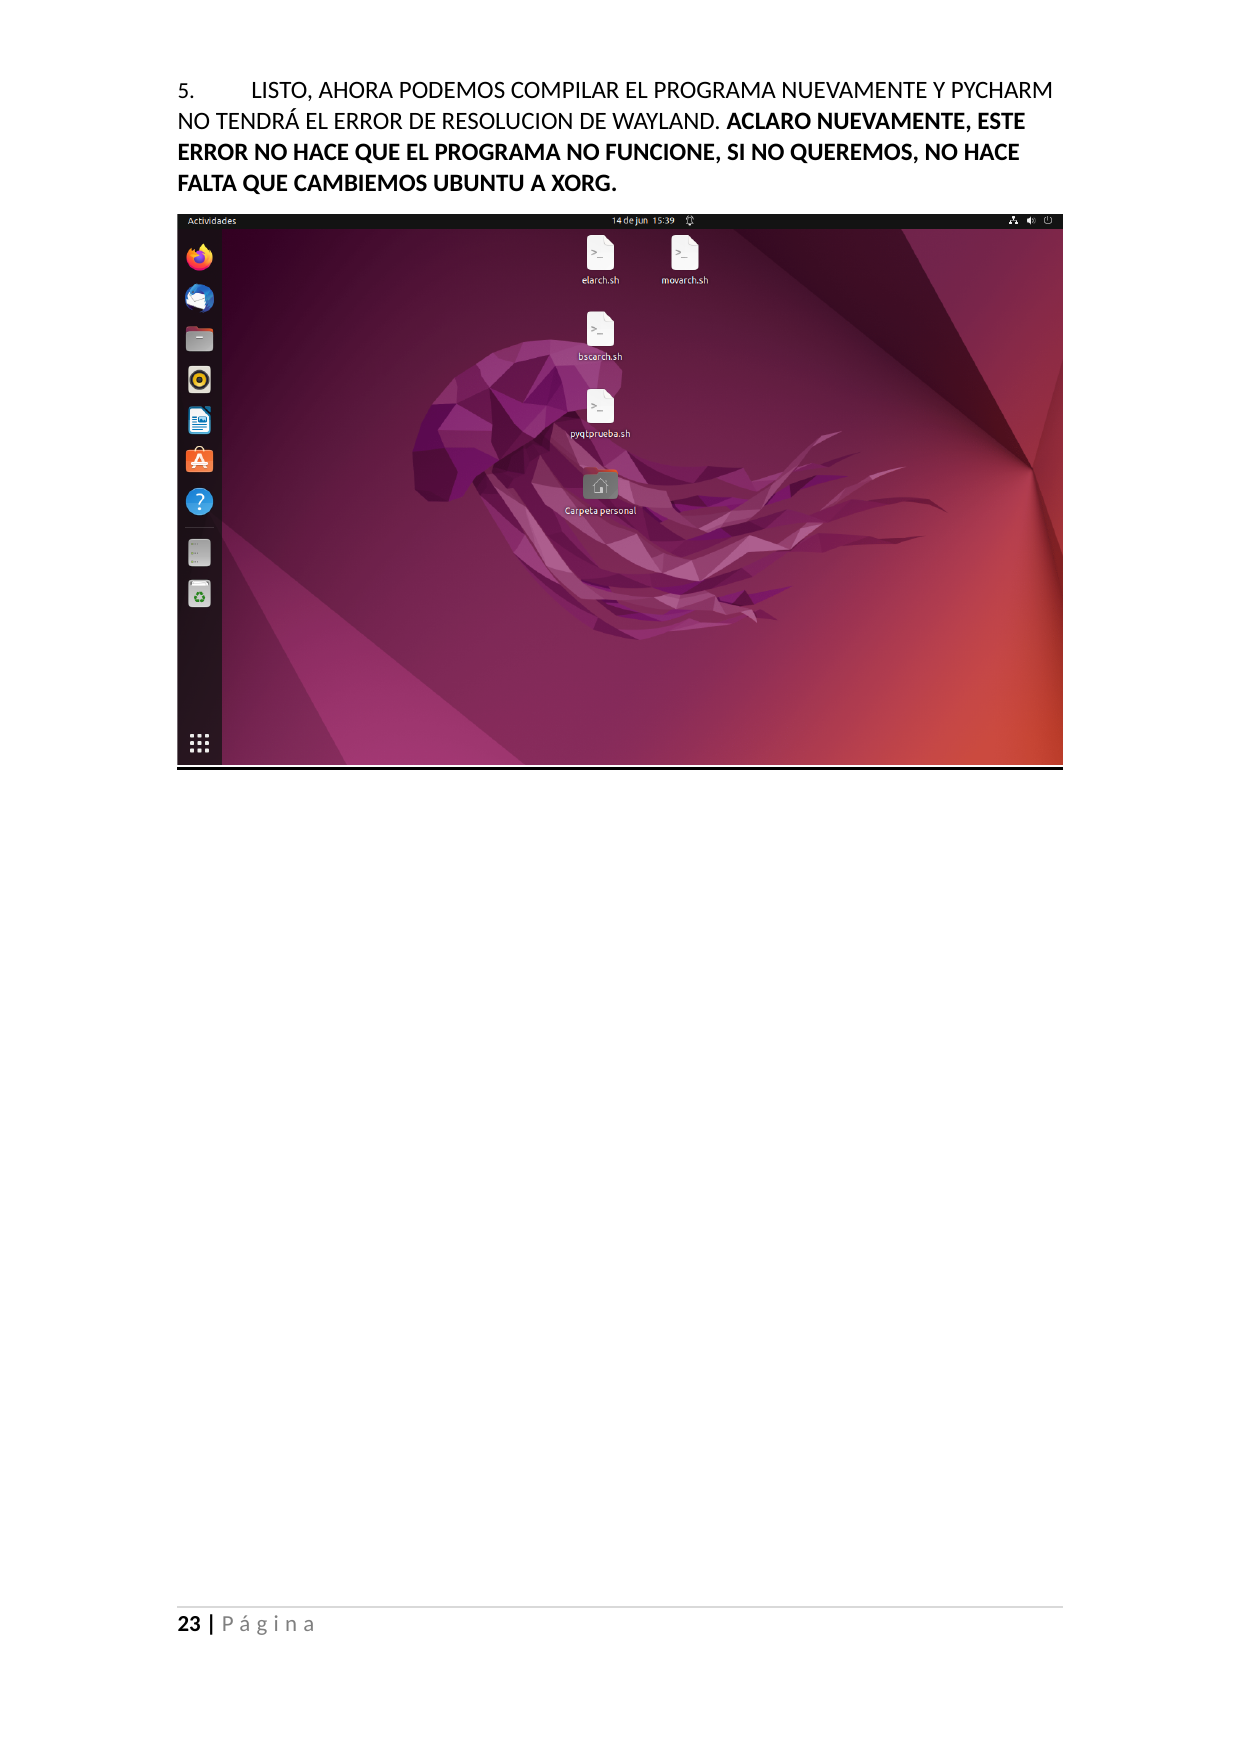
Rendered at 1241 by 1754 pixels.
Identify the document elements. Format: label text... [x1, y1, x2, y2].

list LISTO, AHORA PODEMOS COMPILAR EL PROGRAMA NUEVAMENTE Y PYCHARM NO TENDRÁ EL ERROR DE RESOLUCION DE WAYLAND. ACLARO NUEVAMENTE, ESTE ERROR NO HACE QUE EL PROGRAMA NO FUNCIONE, SI NO QUEREMOS, NO HACE FALTA QUE CAMBIEMOS UBUNTU A XORG. [177, 74, 1063, 197]
